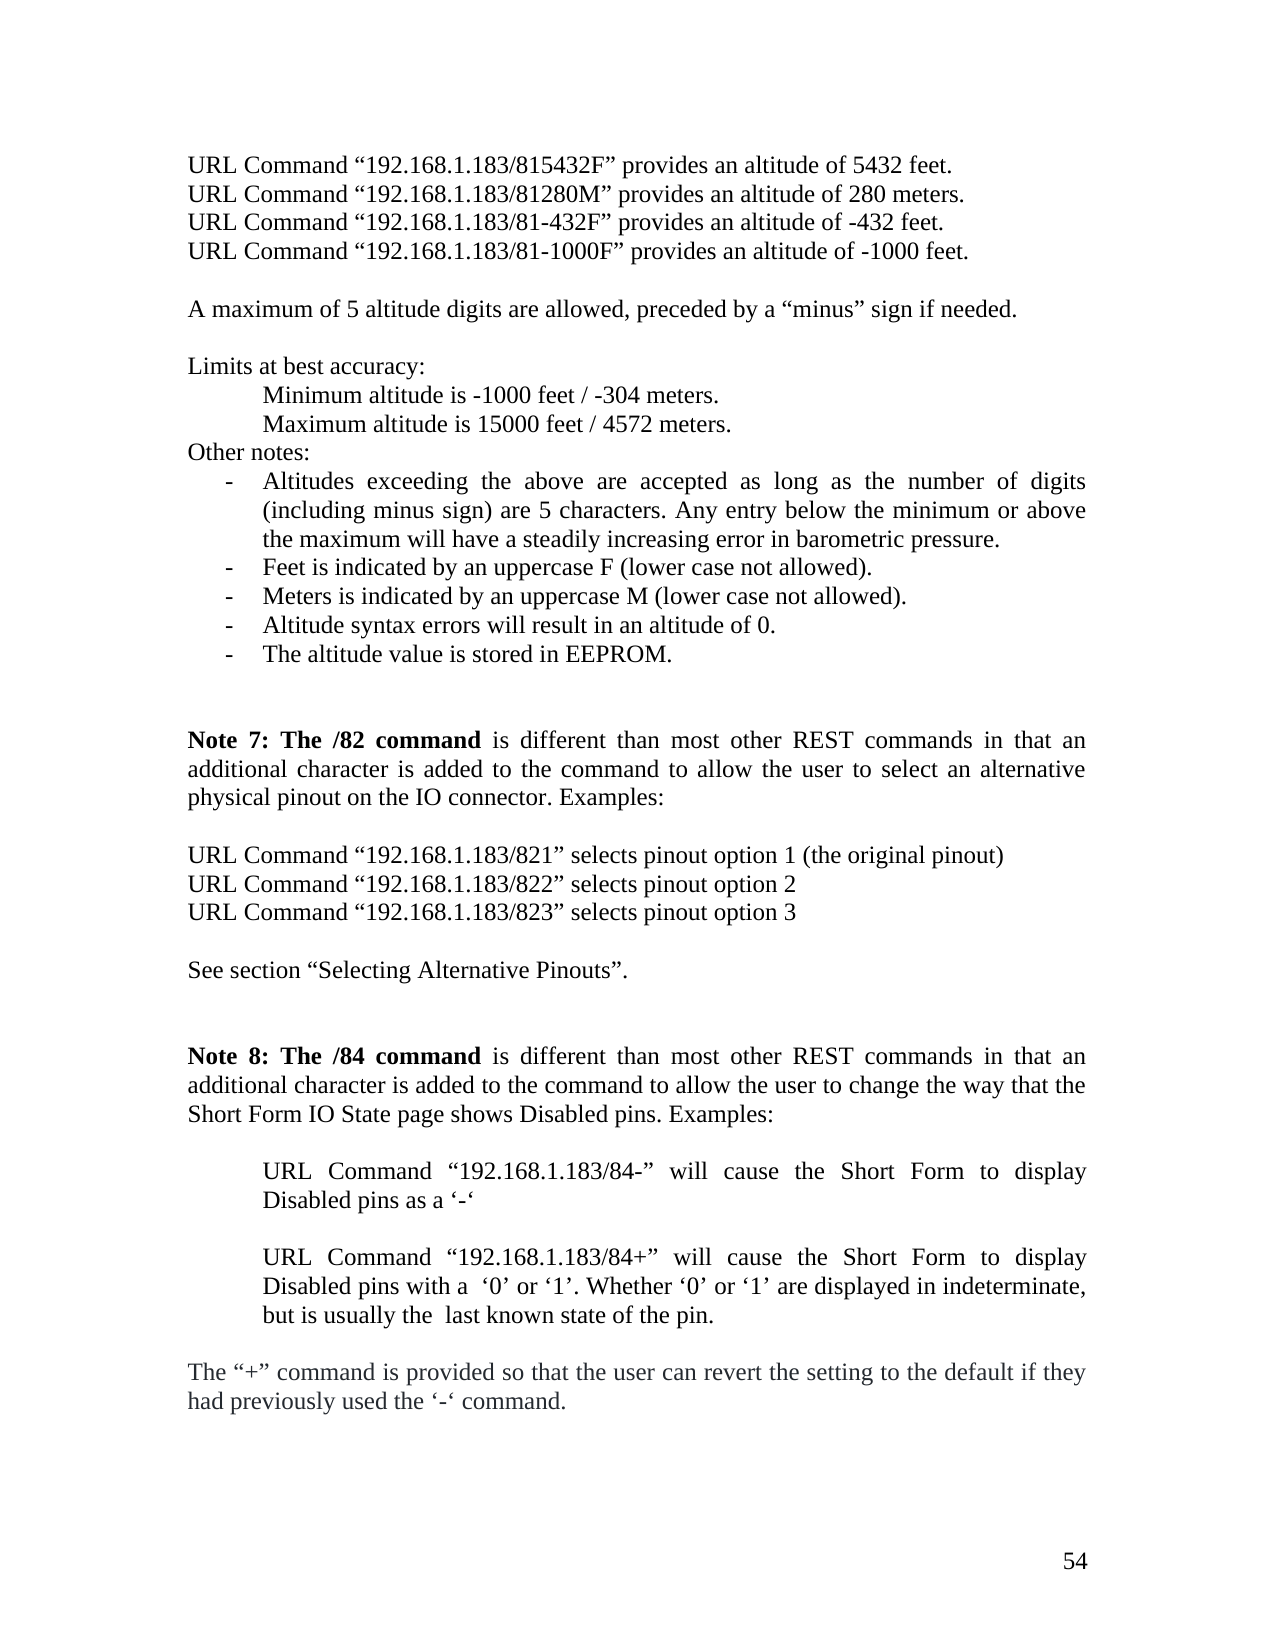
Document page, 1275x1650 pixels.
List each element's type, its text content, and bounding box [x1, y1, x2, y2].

list The altitude value is stored in EEPROM. [225, 639, 1087, 667]
list Altitudes exceeding the above are accepted as long as the number of digits (including minus sign) are 5 characters. Any entry below the minimum or above the maximum will have a steadily increasing error in barometric pressure. [225, 466, 1087, 552]
text Note 7: The /82 command is different than most other REST commands in that an additional character is added to the command to allow the user to select an alternative physical pinout on the IO connector. Examples: [187, 696, 1087, 811]
text URL Command “192.168.1.183/822” selects pinout option 2 [187, 869, 1087, 897]
text Limits at best accuracy: [187, 351, 1087, 380]
text URL Command “192.168.1.183/81-1000F” provides an altitude of -1000 feet. [187, 236, 1087, 265]
text Minimum altitude is -1000 feet / -304 meters. [262, 380, 1087, 409]
text URL Command “192.168.1.183/84-” will cause the Short Form to display Disabled pins as a ‘-‘ [262, 1156, 1087, 1214]
text The “+” command is provided so that the user can revert the setting to the default if they had previously used the ‘-‘ command. [187, 1357, 1087, 1415]
text See section “Selecting Alternative Pinouts”. [187, 955, 1087, 984]
text URL Command “192.168.1.183/81280M” provides an altitude of 280 meters. [187, 179, 1087, 207]
text A maximum of 5 altitude digits are allowed, preceded by a “minus” sign if needed. [187, 294, 1087, 322]
list Altitude syntax errors will result in an altitude of 0. [225, 610, 1087, 639]
list Feet is indicated by an uppercase F (lower case not allowed). [225, 552, 1087, 581]
text URL Command “192.168.1.183/81-432F” provides an altitude of -432 feet. [187, 207, 1087, 236]
text URL Command “192.168.1.183/821” selects pinout option 1 (the original pinout) [187, 840, 1087, 869]
text Note 8: The /84 command is different than most other REST commands in that an additional character is added to the command to allow the user to change the way that the Short Form IO State page shows Disabled pins. Examples: [187, 1012, 1087, 1127]
text Maximum altitude is 15000 feet / 4572 meters. [262, 409, 1087, 437]
text Other notes: [187, 437, 1087, 466]
text URL Command “192.168.1.183/823” selects pinout option 3 [187, 897, 1087, 926]
list Meters is indicated by an uppercase M (lower case not allowed). [225, 581, 1087, 610]
text URL Command “192.168.1.183/815432F” provides an altitude of 5432 feet. [187, 150, 1087, 179]
text URL Command “192.168.1.183/84+” will cause the Short Form to display Disabled pins with a ‘0’ or ‘1’. Whether ‘0’ or ‘1’ are displayed in indeterminate, but is usually the last known state of the pin. [262, 1242, 1087, 1329]
